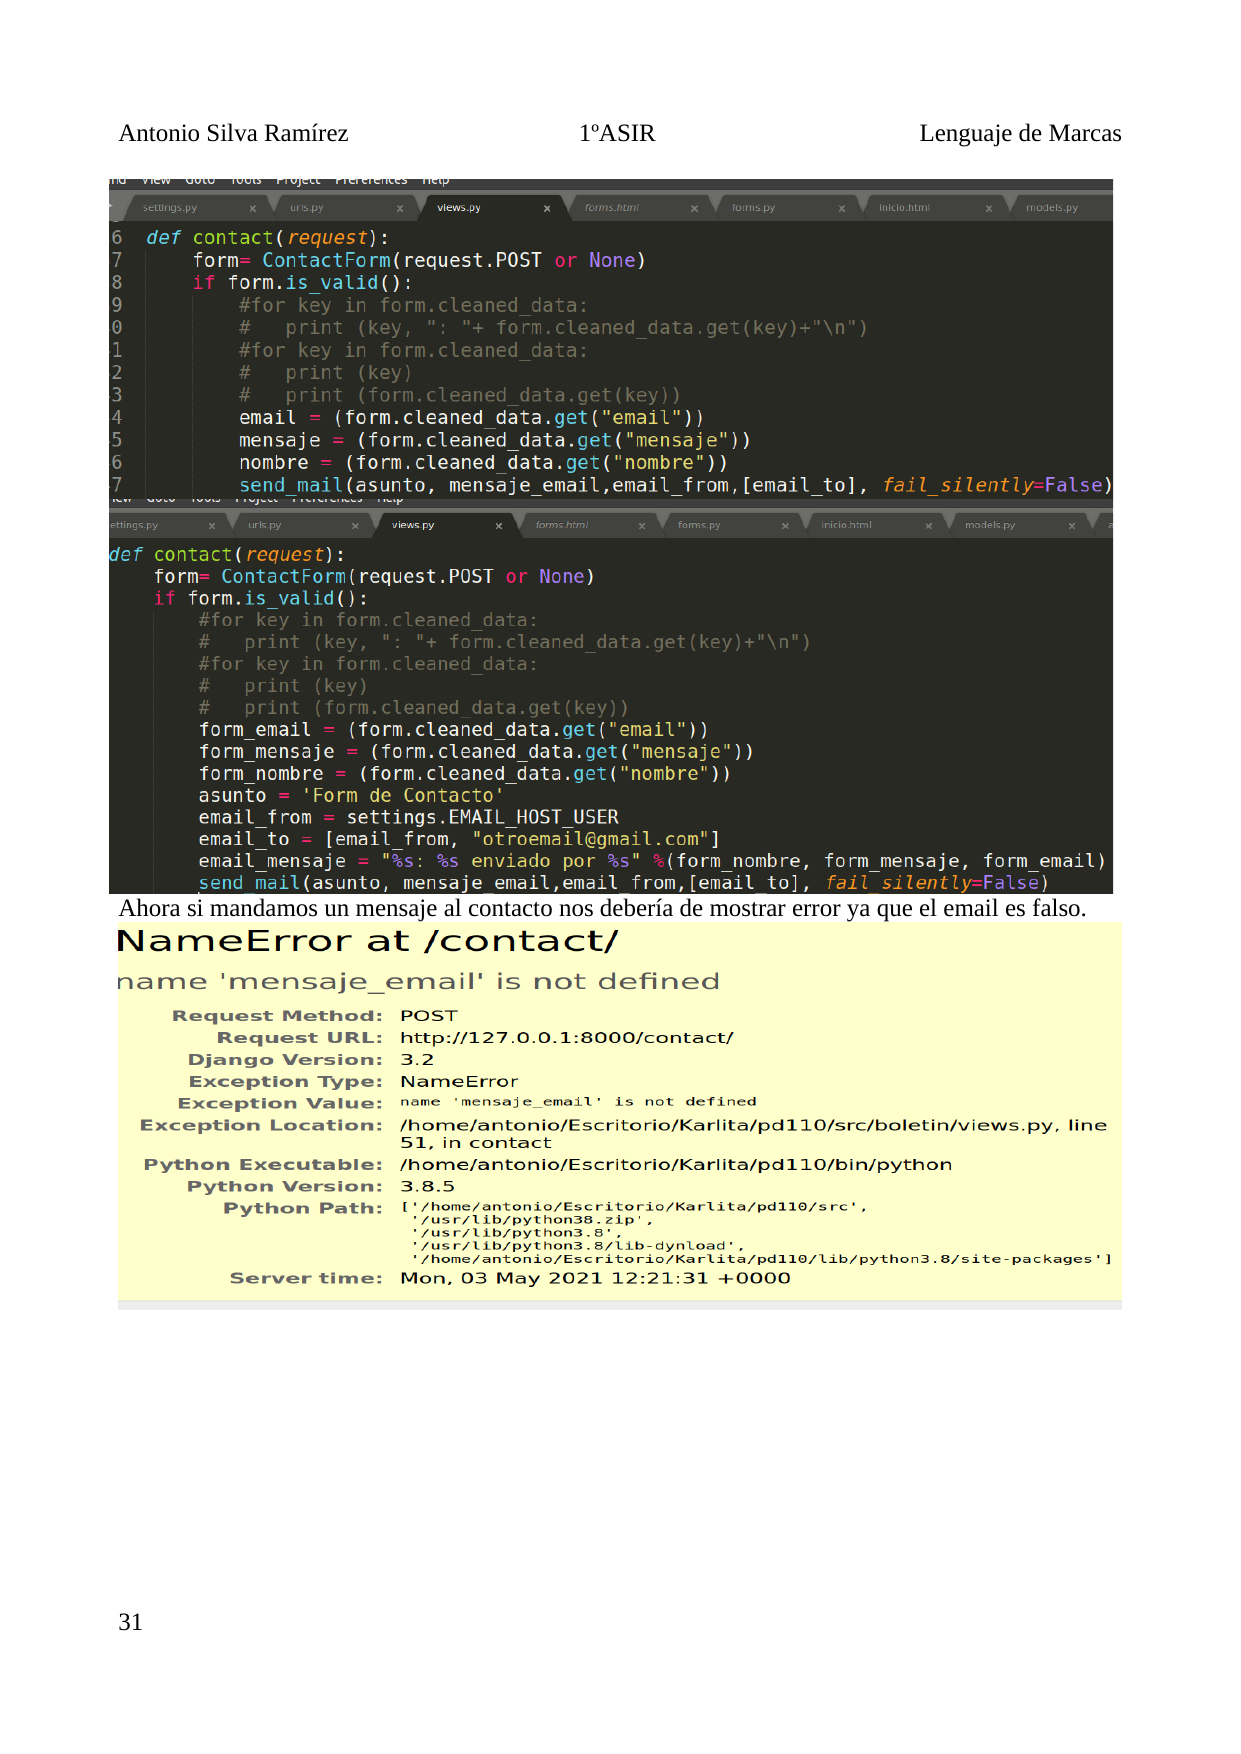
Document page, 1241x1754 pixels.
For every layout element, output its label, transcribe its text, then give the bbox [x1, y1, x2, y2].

text Ahora si mandamos un mensaje al contacto nos debería de mostrar error ya que el email es falso. [118, 176, 1122, 922]
picture [118, 922, 1123, 1310]
picture [109, 179, 1114, 894]
